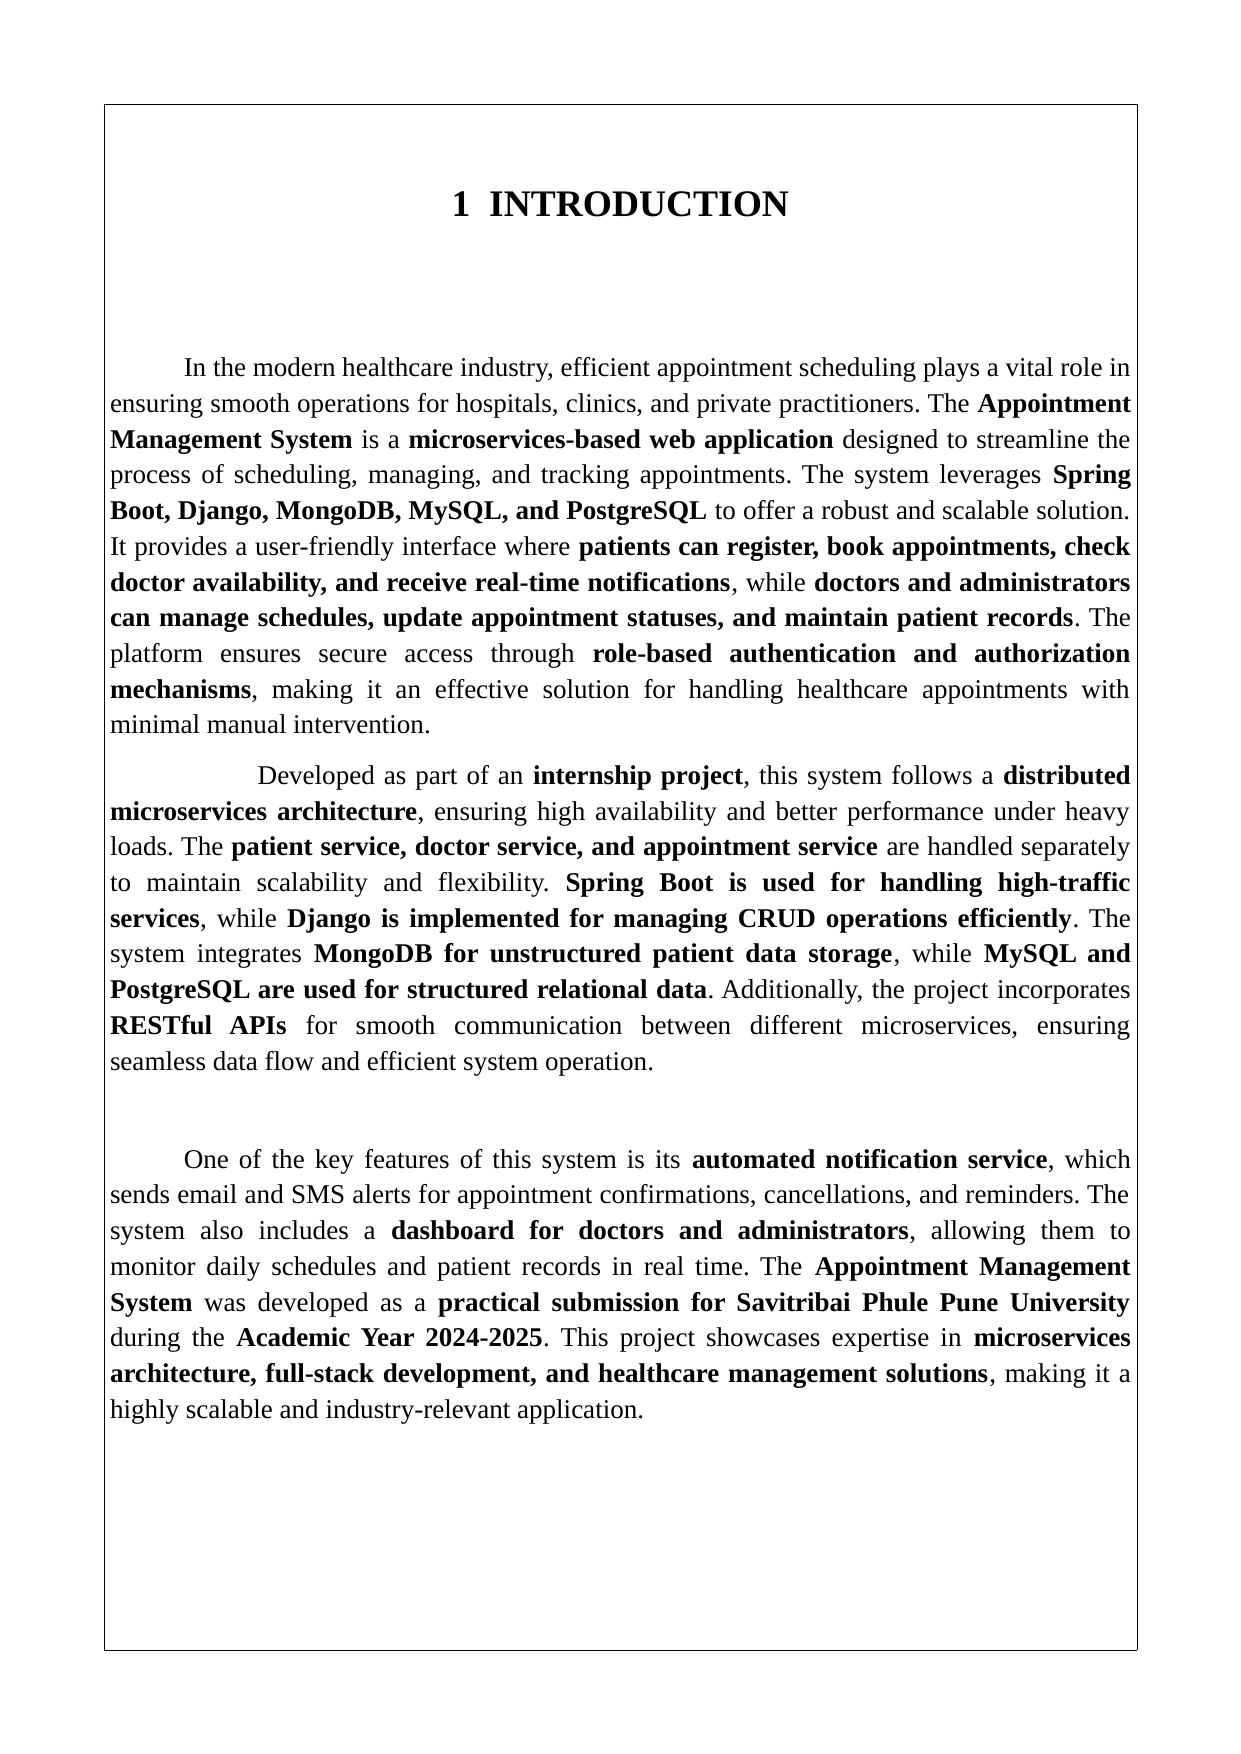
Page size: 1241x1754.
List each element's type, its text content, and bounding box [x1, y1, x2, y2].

text One of the key features of this system is its automated notification service, which sends email and SMS alerts for appointment confirmations, cancellations, and reminders. The system also includes a dashboard for doctors and administrators, allowing them to monitor daily schedules and patient records in real time. The Appointment Management System was developed as a practical submission for Savitribai Phule Pune University during the Academic Year 2024-2025. This project showcases expertise in microservices architecture, full-stack development, and healthcare management solutions, making it a highly scalable and industry-relevant application. [110, 1143, 1131, 1424]
text Developed as part of an internship project, this system follows a distributed microservices architecture, ensuring high availability and better performance under heavy loads. The patient service, doctor service, and appointment service are handled separately to maintain scalability and flexibility. Spring Boot is used for handling high-traffic services, while Django is implemented for managing CRUD operations efficiently. The system integrates MongoDB for unstructured patient data storage, while MySQL and PostgreSQL are used for structured relational data. Additionally, the project incorporates RESTful APIs for smooth communication between different microservices, ensuring seamless data flow and efficient system operation. [110, 759, 1131, 1076]
text In the modern healthcare industry, efficient appointment scheduling plays a vital role in ensuring smooth operations for hospitals, clinics, and private practitioners. The Appointment Management System is a microservices-based web application designed to streamline the process of scheduling, managing, and tracking appointments. The system leverages Spring Boot, Django, MongoDB, MySQL, and PostgreSQL to offer a robust and scalable solution. It provides a user-friendly interface where patients can register, book appointments, check doctor availability, and receive real-time notifications, while doctors and administrators can manage schedules, update appointment statuses, and maintain patient records. The platform ensures secure access through role-based authentication and authorization mechanisms, making it an effective solution for handling healthcare appointments with minimal manual intervention. [110, 351, 1131, 740]
text 1 INTRODUCTION [110, 182, 1131, 225]
